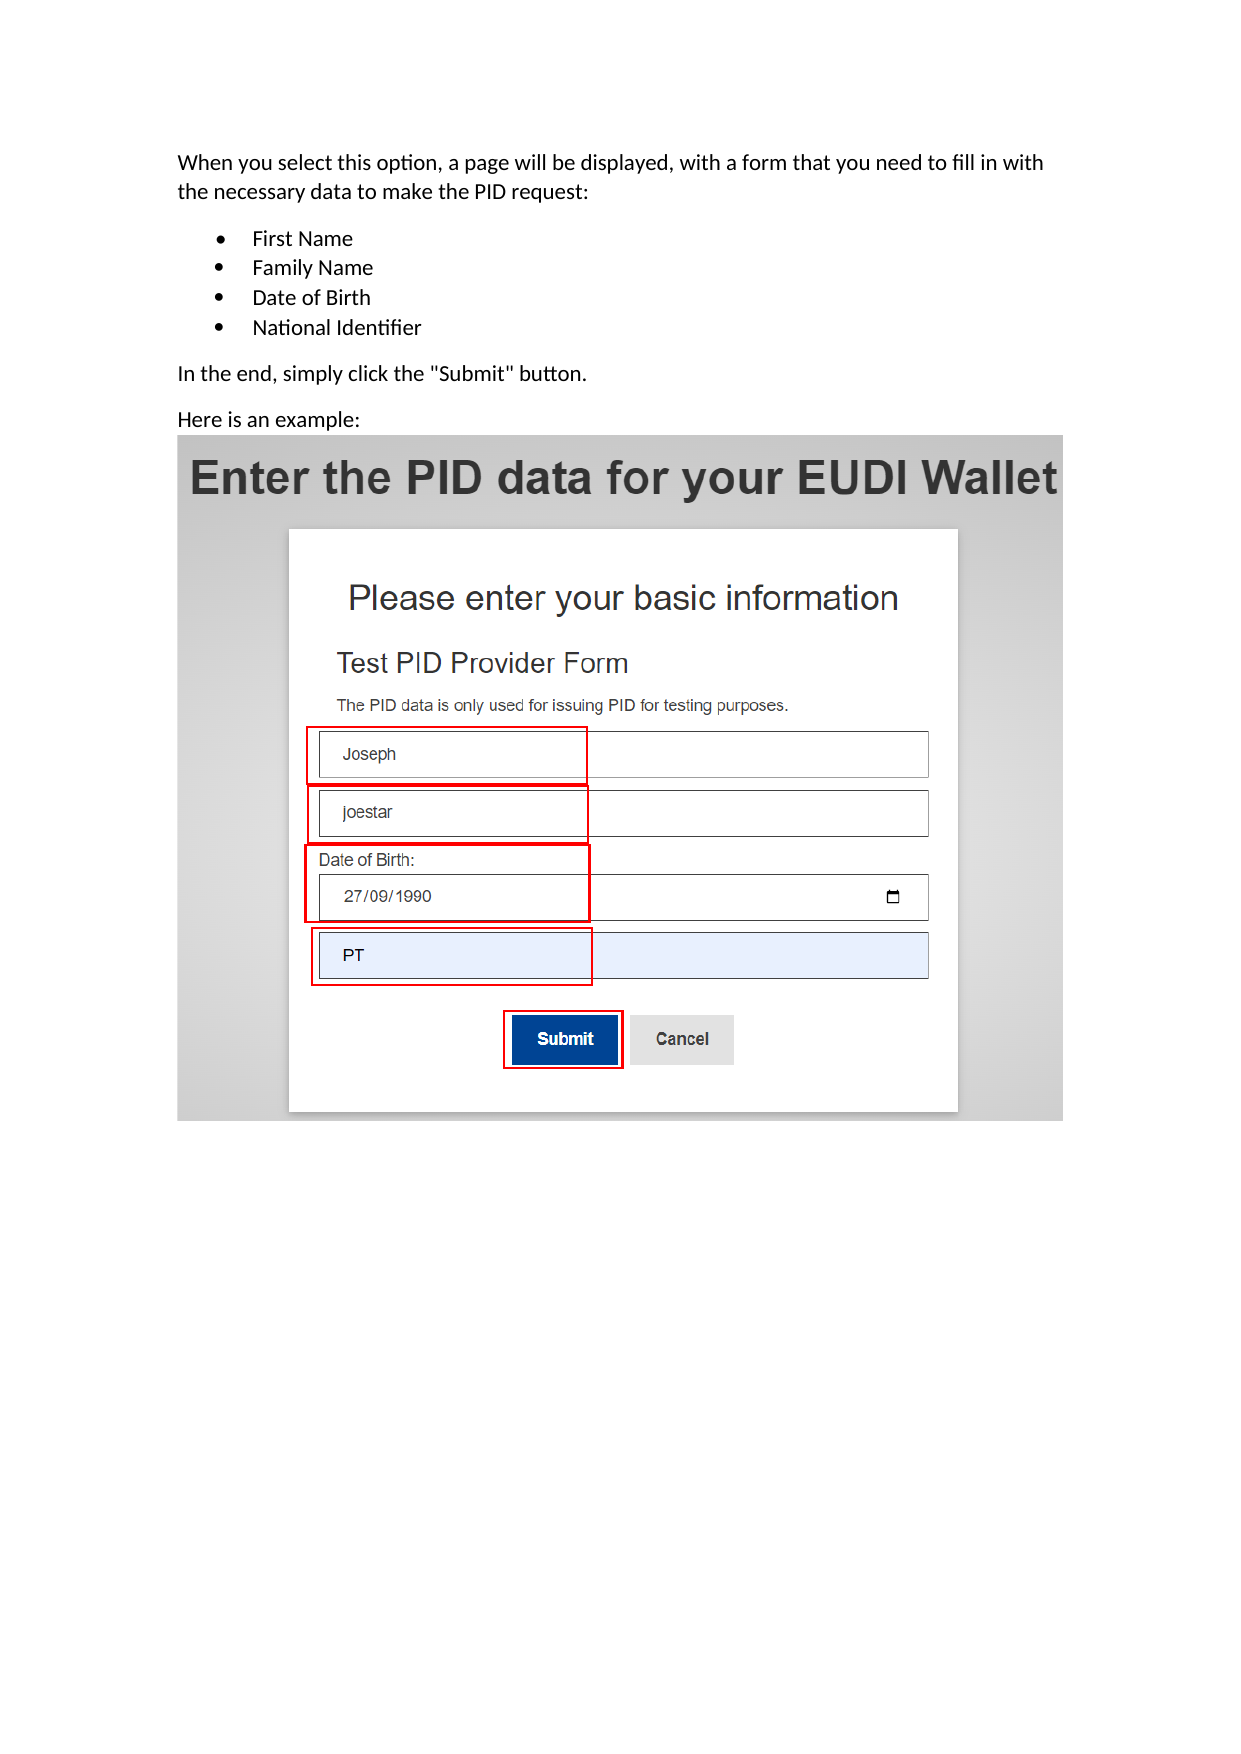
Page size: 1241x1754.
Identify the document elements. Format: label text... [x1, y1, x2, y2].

list National Identifier [215, 313, 1063, 341]
text When you select this option, a page will be displayed, with a form that you need to fill in with the necessary data to make the PID request: [177, 148, 1063, 205]
text In the end, simply click the "Submit" button. [177, 359, 1063, 387]
text Here is an example: [177, 405, 1063, 435]
list First Name [215, 224, 1063, 252]
list Date of Birth [215, 283, 1063, 311]
list Family Name [215, 253, 1063, 281]
picture [177, 435, 1063, 1121]
